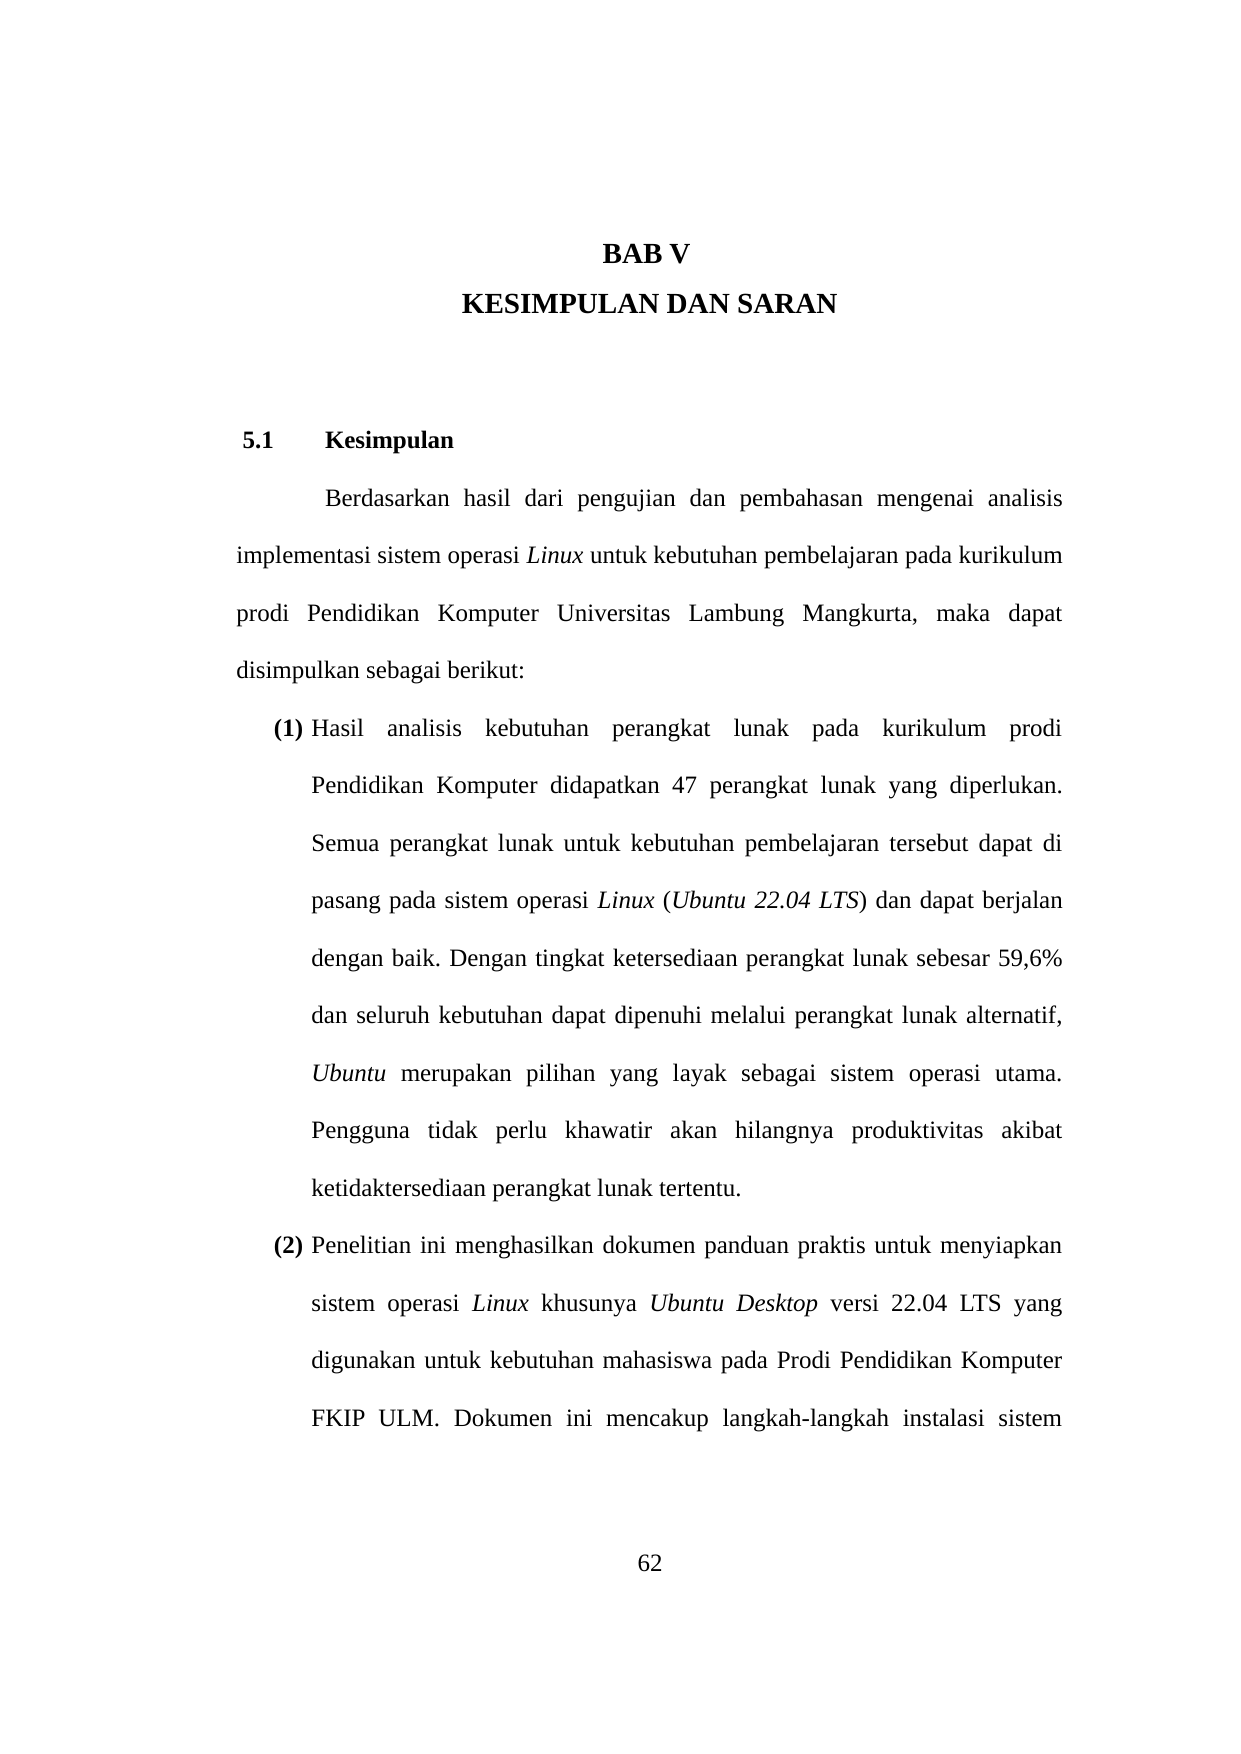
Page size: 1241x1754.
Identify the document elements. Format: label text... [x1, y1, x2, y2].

text Berdasarkan hasil dari pengujian dan pembahasan mengenai analisis implementasi sistem operasi Linux untuk kebutuhan pembelajaran pada kurikulum prodi Pendidikan Komputer Universitas Lambung Mangkurta, maka dapat disimpulkan sebagai berikut: [236, 483, 1063, 684]
list Penelitian ini menghasilkan dokumen panduan praktis untuk menyiapkan sistem operasi Linux khusunya Ubuntu Desktop versi 22.04 LTS yang digunakan untuk kebutuhan mahasiswa pada Prodi Pendidikan Komputer FKIP ULM. Dokumen ini mencakup langkah-langkah instalasi sistem [274, 1230, 1063, 1432]
subtitle KESIMPULAN DAN SARAN [236, 236, 1063, 320]
subtitle Kesimpulan [236, 425, 1063, 454]
list Hasil analisis kebutuhan perangkat lunak pada kurikulum prodi Pendidikan Komputer didapatkan 47 perangkat lunak yang diperlukan. Semua perangkat lunak untuk kebutuhan pembelajaran tersebut dapat di pasang pada sistem operasi Linux (Ubuntu 22.04 LTS) dan dapat berjalan dengan baik. Dengan tingkat ketersediaan perangkat lunak sebesar 59,6% dan seluruh kebutuhan dapat dipenuhi melalui perangkat lunak alternatif, Ubuntu merupakan pilihan yang layak sebagai sistem operasi utama. Pengguna tidak perlu khawatir akan hilangnya produktivitas akibat ketidaktersediaan perangkat lunak tertentu. [274, 713, 1063, 1202]
